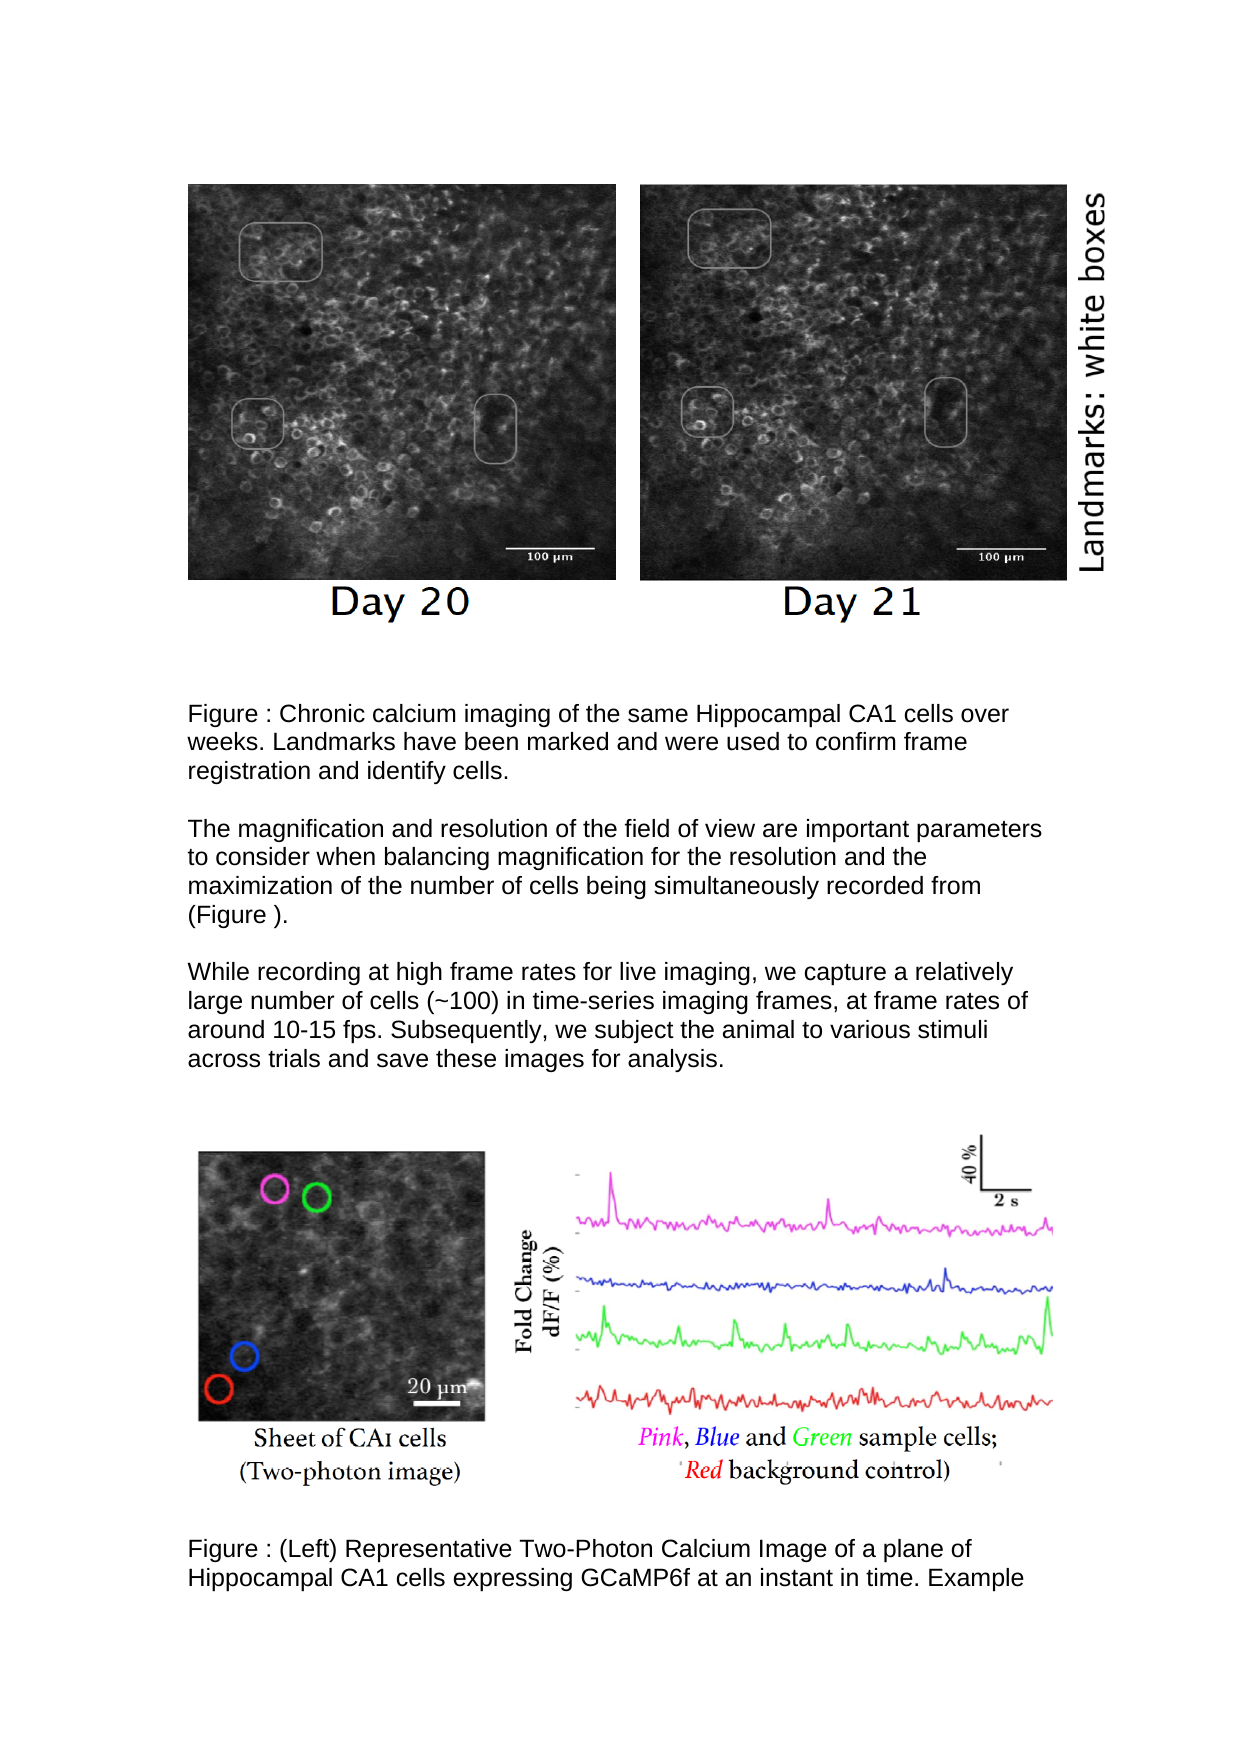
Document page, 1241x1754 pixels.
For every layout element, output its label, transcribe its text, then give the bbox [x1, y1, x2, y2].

text Figure : Chronic calcium imaging of the same Hippocampal CA1 cells over weeks. Landmarks have been marked and were used to confirm frame registration and identify cells. [187, 699, 1053, 785]
picture [187, 182, 1105, 623]
text While recording at high frame rates for live imaging, we capture a relatively large number of cells (~100) in time-series imaging frames, at frame rates of around 10-15 fps. Subsequently, we subject the animal to various stimuli across trials and save these images for analysis. [187, 957, 1053, 1072]
text The magnification and resolution of the field of view are important parameters to consider when balancing magnification for the resolution and the maximization of the number of cells being simultaneously recorded from (Figure ). [187, 814, 1053, 929]
text Figure : (Left) Representative Two-Photon Calcium Image of a plane of Hippocampal CA1 cells expressing GCaMP6f at an instant in time. Example [187, 1534, 1053, 1591]
picture [187, 1127, 1061, 1487]
